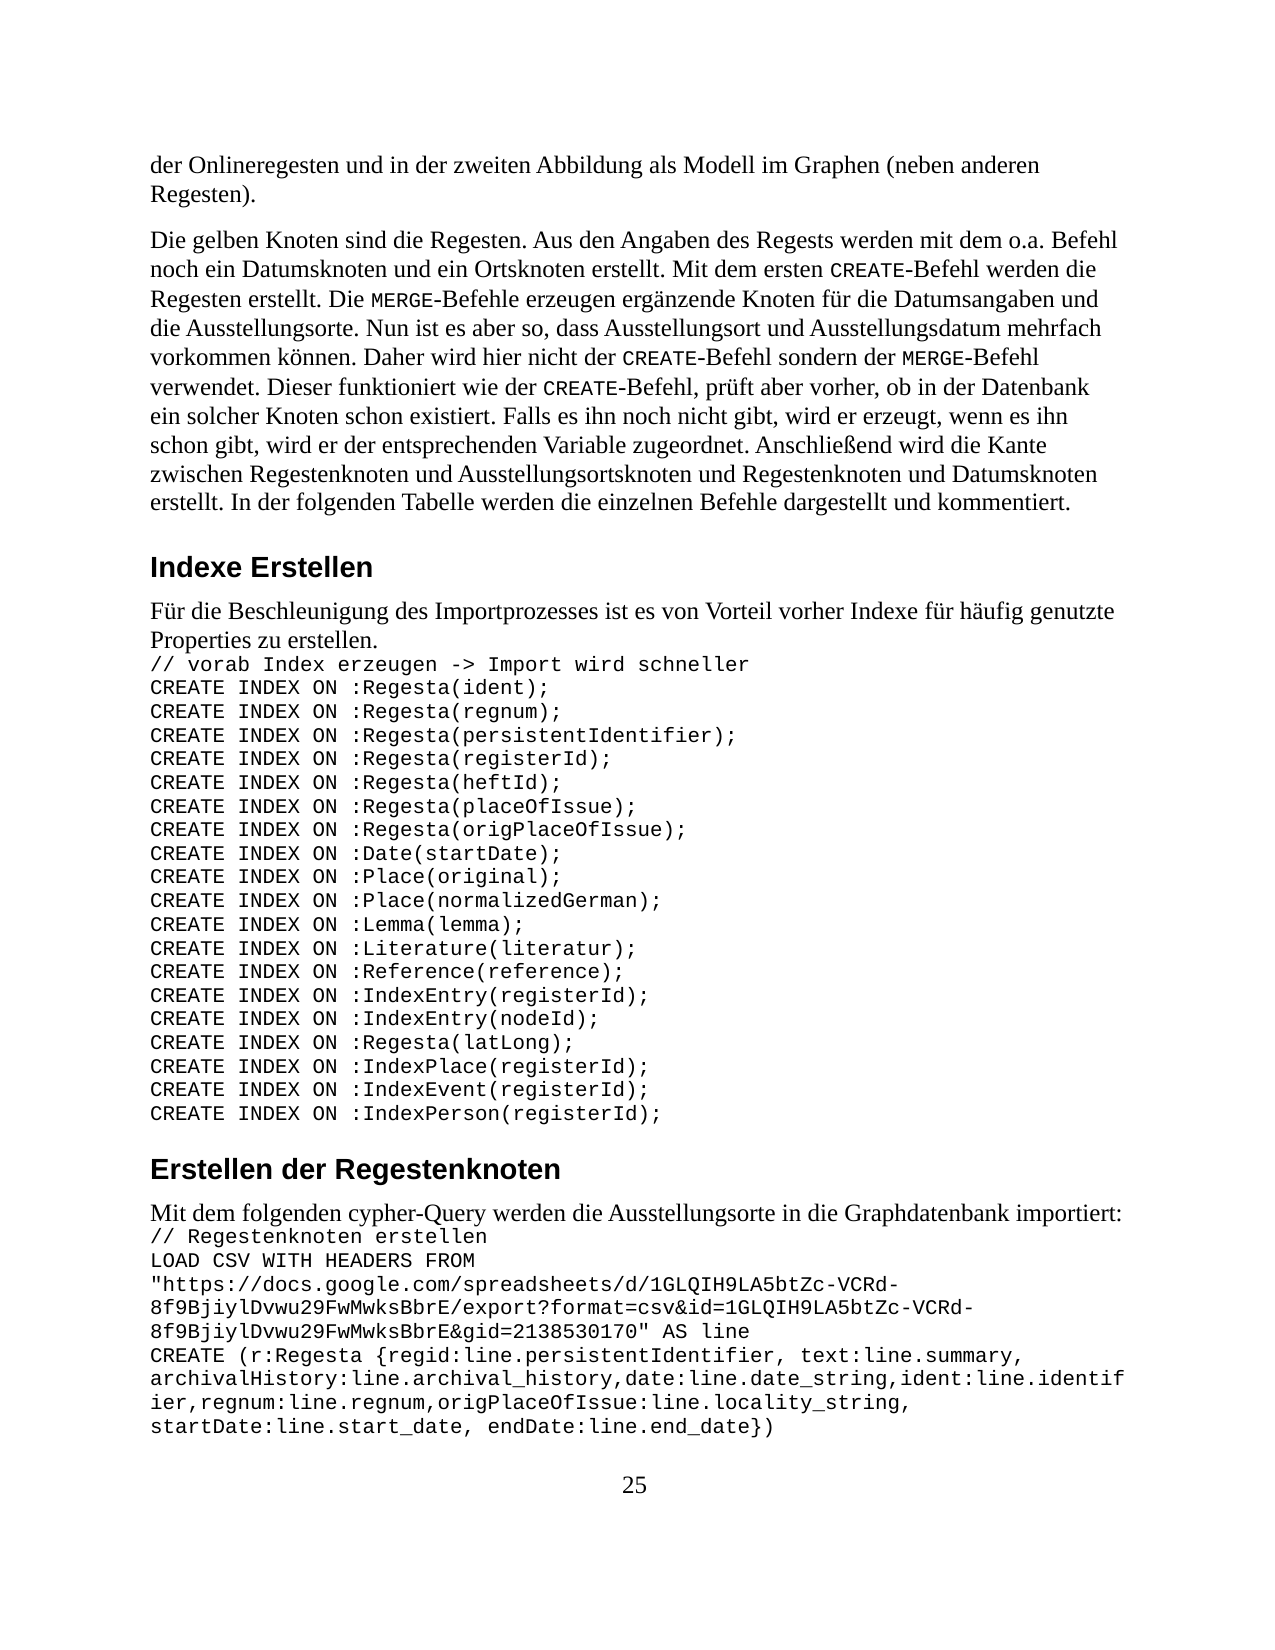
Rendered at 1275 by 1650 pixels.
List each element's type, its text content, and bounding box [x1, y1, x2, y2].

text CREATE INDEX ON :Literature(literatur); [150, 937, 1125, 961]
text CREATE INDEX ON :Regesta(heftId); [150, 772, 1125, 796]
subtitle Erstellen der Regestenknoten [150, 1152, 1125, 1185]
text CREATE (r:Regesta {regid:line.persistentIdentifier, text:line.summary, archivalHistory:line.archival_history,date:line.date_string,ident:line.identifier,regnum:line.regnum,origPlaceOfIssue:line.locality_string, startDate:line.start_date, endDate:line.end_date}) [150, 1345, 1125, 1439]
text CREATE INDEX ON :Place(normalizedGerman); [150, 890, 1125, 914]
text // vorab Index erzeugen -> Import wird schneller [150, 654, 1125, 677]
text CREATE INDEX ON :IndexEntry(registerId); [150, 985, 1125, 1008]
text CREATE INDEX ON :IndexPlace(registerId); [150, 1056, 1125, 1079]
text CREATE INDEX ON :IndexEvent(registerId); [150, 1079, 1125, 1103]
text Mit dem folgenden cypher-Query werden die Ausstellungsorte in die Graphdatenbank importiert: [150, 1198, 1125, 1226]
text LOAD CSV WITH HEADERS FROM "https://docs.google.com/spreadsheets/d/1GLQIH9LA5btZc-VCRd-8f9BjiylDvwu29FwMwksBbrE/export?format=csv&id=1GLQIH9LA5btZc-VCRd-8f9BjiylDvwu29FwMwksBbrE&gid=2138530170" AS line [150, 1250, 1125, 1345]
text CREATE INDEX ON :Place(original); [150, 867, 1125, 890]
text CREATE INDEX ON :Reference(reference); [150, 961, 1125, 985]
text CREATE INDEX ON :Regesta(ident); [150, 677, 1125, 701]
text CREATE INDEX ON :Regesta(registerId); [150, 748, 1125, 772]
text CREATE INDEX ON :Regesta(latLong); [150, 1032, 1125, 1056]
text der Onlineregesten und in der zweiten Abbildung als Modell im Graphen (neben anderen Regesten). [150, 150, 1125, 207]
text CREATE INDEX ON :Regesta(placeOfIssue); [150, 796, 1125, 819]
text CREATE INDEX ON :Date(startDate); [150, 843, 1125, 867]
text // Regestenknoten erstellen [150, 1226, 1125, 1250]
text CREATE INDEX ON :Regesta(origPlaceOfIssue); [150, 819, 1125, 843]
text CREATE INDEX ON :IndexEntry(nodeId); [150, 1008, 1125, 1032]
text CREATE INDEX ON :Lemma(lemma); [150, 914, 1125, 937]
subtitle Indexe Erstellen [150, 550, 1125, 584]
text Für die Beschleunigung des Importprozesses ist es von Vorteil vorher Indexe für häufig genutzte Properties zu erstellen. [150, 596, 1125, 654]
text CREATE INDEX ON :Regesta(regnum); [150, 701, 1125, 725]
text CREATE INDEX ON :IndexPerson(registerId); [150, 1103, 1125, 1127]
text CREATE INDEX ON :Regesta(persistentIdentifier); [150, 725, 1125, 748]
text Die gelben Knoten sind die Regesten. Aus den Angaben des Regests werden mit dem o.a. Befehl noch ein Datumsknoten und ein Ortsknoten erstellt. Mit dem ersten CREATE-Befehl werden die Regesten erstellt. Die MERGE-Befehle erzeugen ergänzende Knoten für die Datumsangaben und die Ausstellungsorte. Nun ist es aber so, dass Ausstellungsort und Ausstellungsdatum mehrfach vorkommen können. Daher wird hier nicht der CREATE-Befehl sondern der MERGE-Befehl verwendet. Dieser funktioniert wie der CREATE-Befehl, prüft aber vorher, ob in der Datenbank ein solcher Knoten schon existiert. Falls es ihn noch nicht gibt, wird er erzeugt, wenn es ihn schon gibt, wird er der entsprechenden Variable zugeordnet. Anschließend wird die Kante zwischen Regestenknoten und Ausstellungsortsknoten und Regestenknoten und Datumsknoten erstellt. In der folgenden Tabelle werden die einzelnen Befehle dargestellt und kommentiert. [150, 225, 1125, 516]
